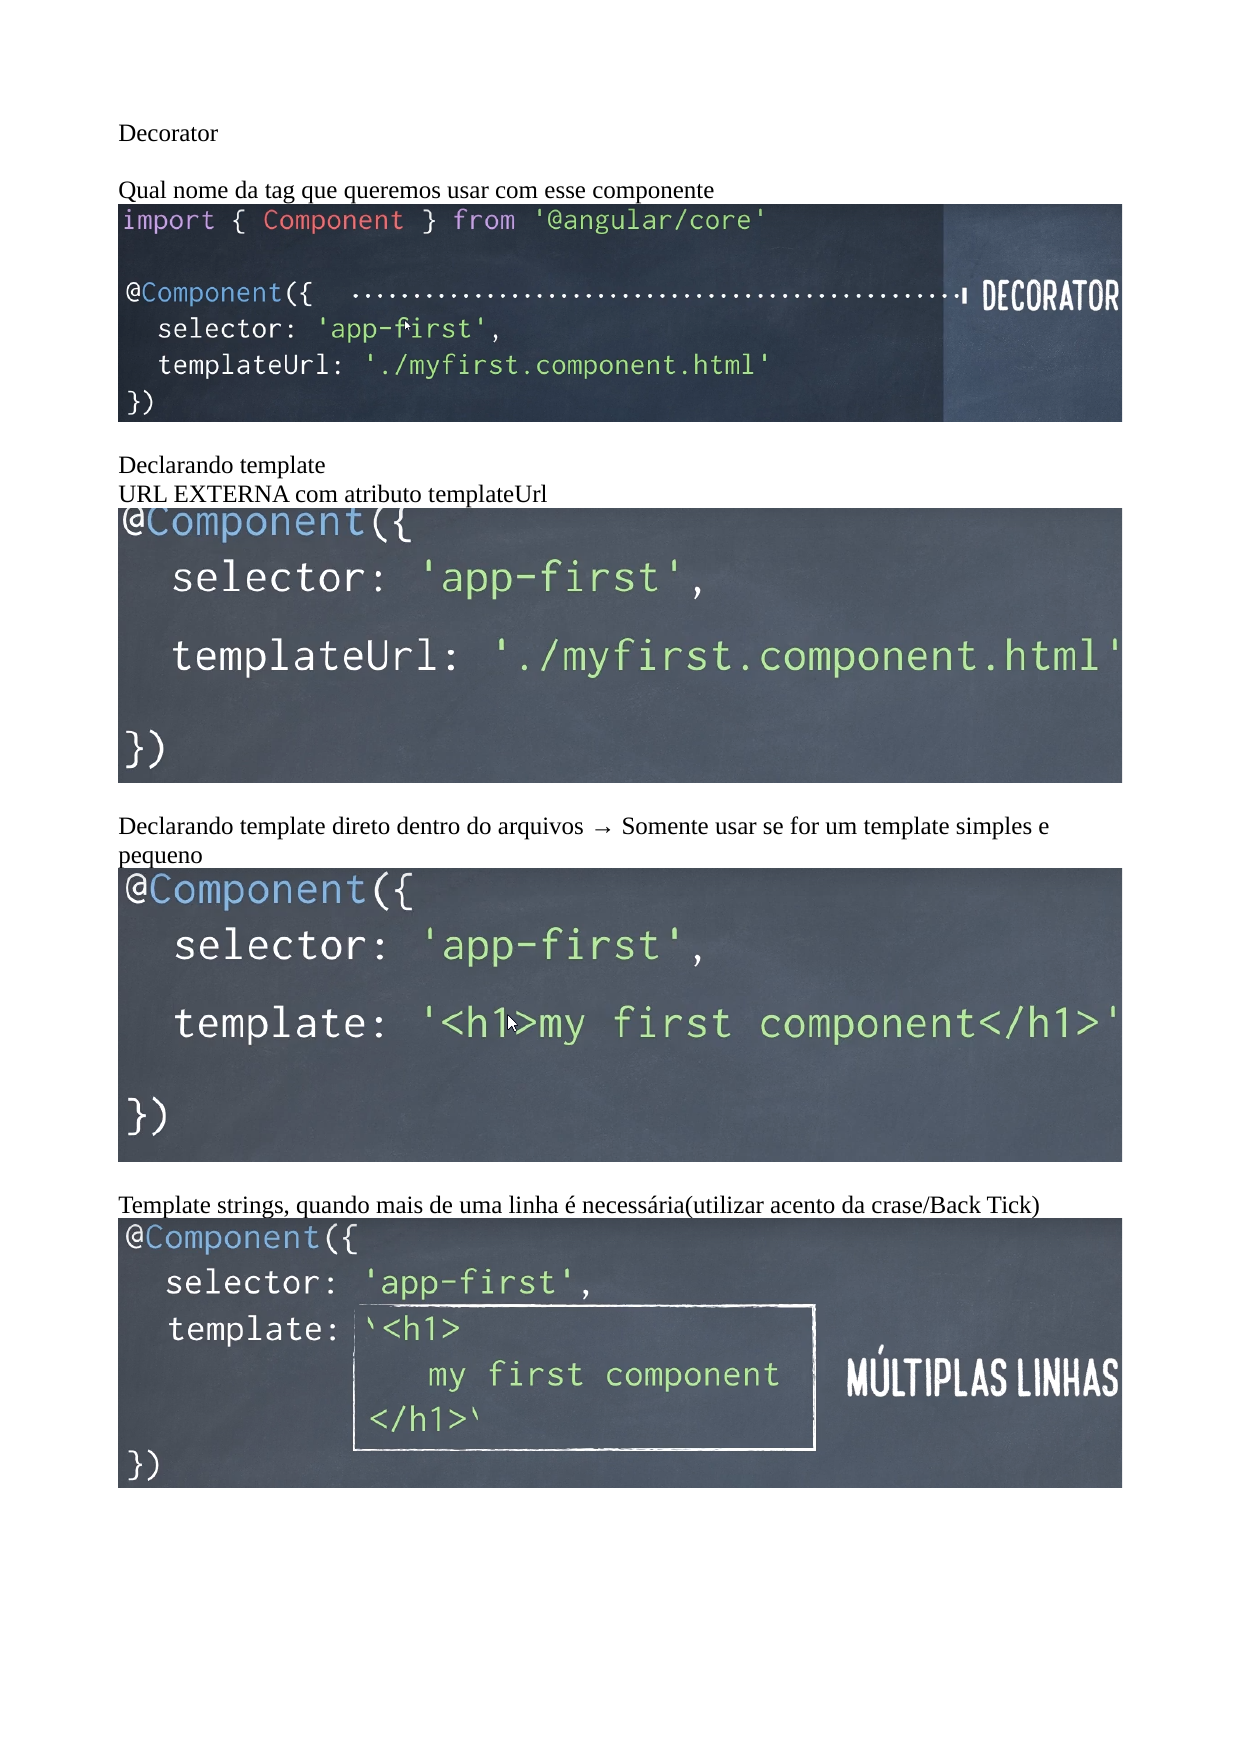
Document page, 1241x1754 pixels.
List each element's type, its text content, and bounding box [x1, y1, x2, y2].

picture [118, 1218, 1123, 1488]
text Template strings, quando mais de uma linha é necessária(utilizar acento da crase/Back Tick) [118, 1190, 1122, 1218]
picture [118, 868, 1123, 1162]
text Qual nome da tag que queremos usar com esse componente [118, 176, 1122, 204]
text Declarando template direto dentro do arquivos → Somente usar se for um template simples e pequeno [118, 811, 1122, 868]
picture [118, 204, 1123, 422]
picture [118, 508, 1123, 783]
text Declarando template URL EXTERNA com atributo templateUrl [118, 451, 1122, 508]
text Decorator [118, 118, 1122, 147]
